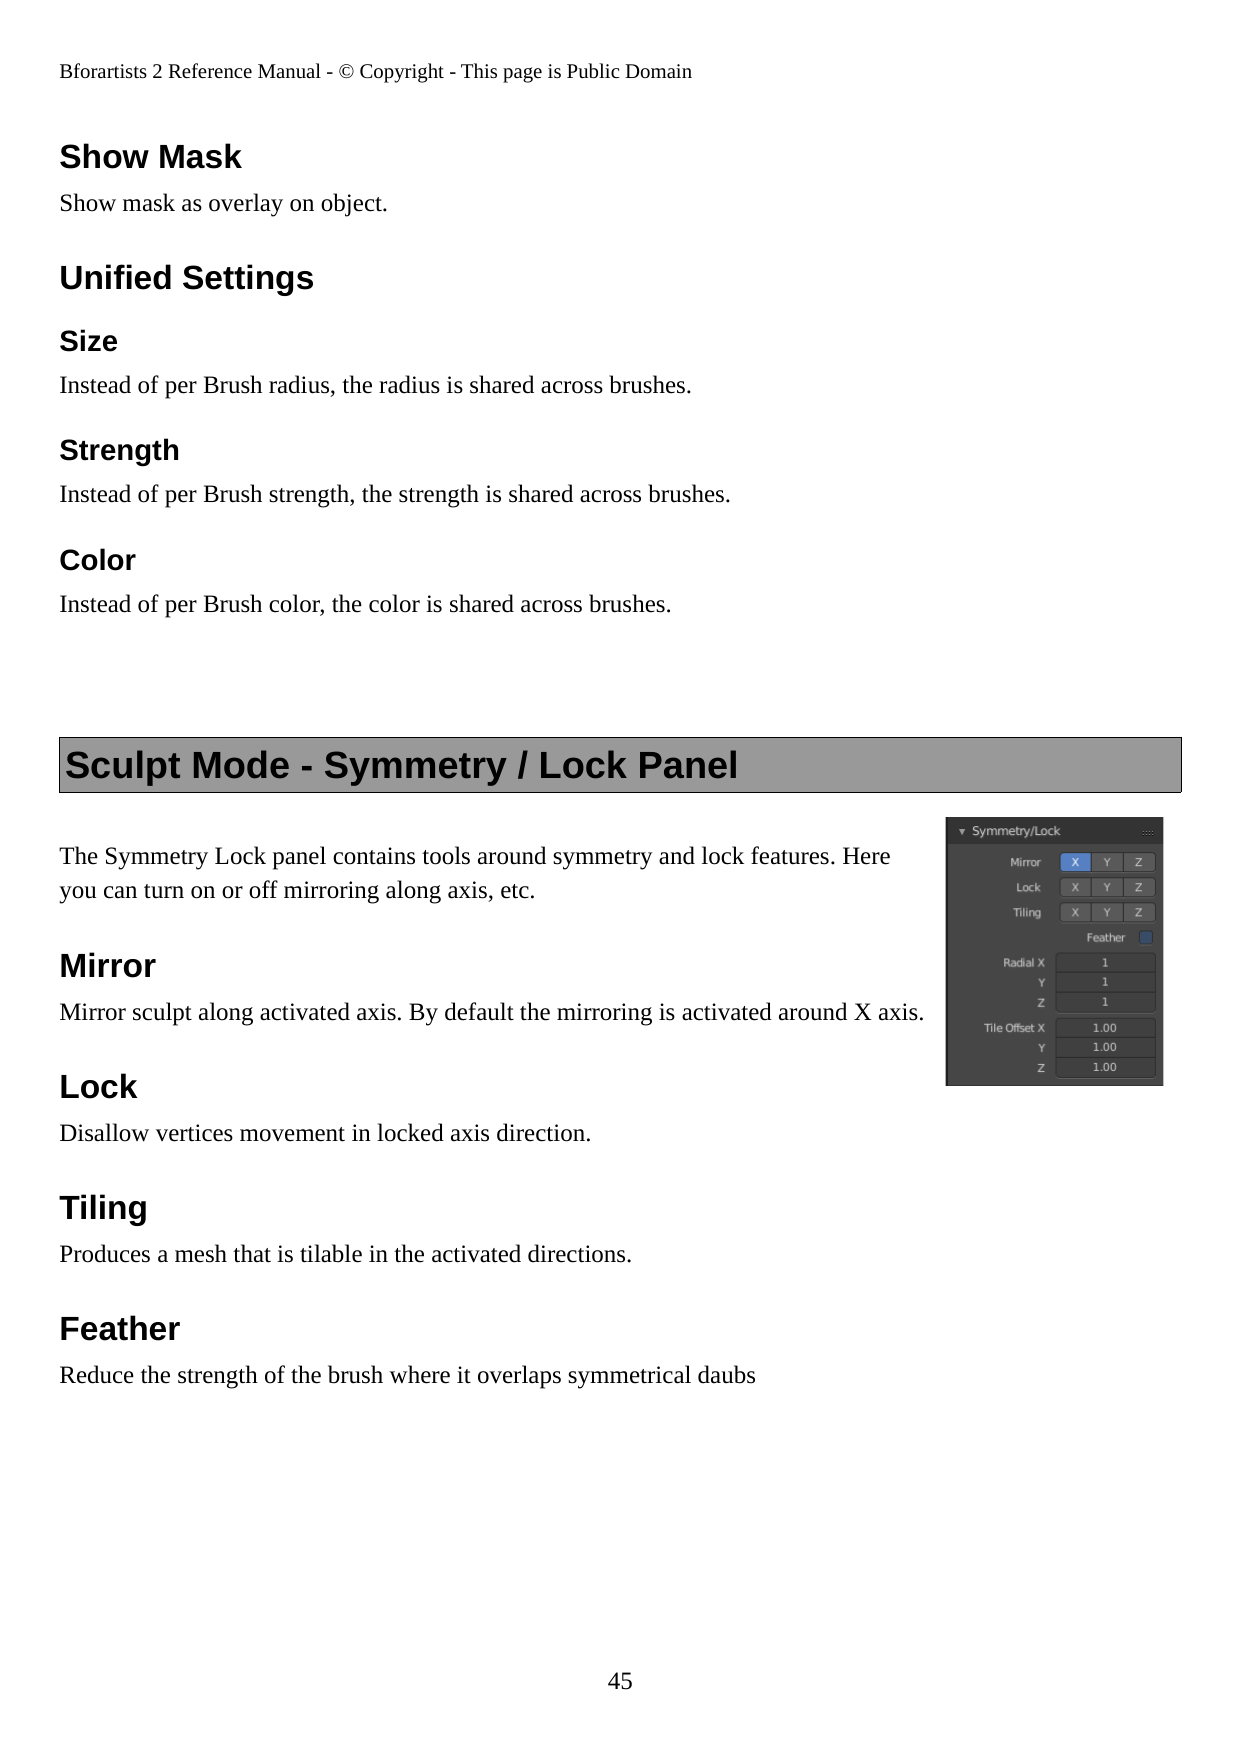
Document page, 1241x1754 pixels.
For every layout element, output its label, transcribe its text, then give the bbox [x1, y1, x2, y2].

text Produces a mesh that is tilable in the activated directions. [59, 1239, 1181, 1267]
text Show mask as overlay on object. [59, 188, 1181, 217]
subtitle Lock [59, 1066, 1181, 1105]
subtitle Size [59, 323, 1181, 357]
subtitle Strength [59, 433, 1181, 467]
subtitle Mirror [59, 945, 945, 984]
text The Symmetry Lock panel contains tools around symmetry and lock features. Here you can turn on or off mirroring along axis, etc. [59, 841, 945, 904]
subtitle Tiling [59, 1187, 1181, 1226]
subtitle Unified Settings [59, 258, 1181, 296]
subtitle Color [59, 543, 1181, 577]
text Instead of per Brush radius, the radius is shared across brushes. [59, 370, 1181, 398]
subtitle Show Mask [59, 137, 1181, 175]
text Disallow vertices movement in locked axis direction. [59, 1118, 1181, 1146]
text Instead of per Brush color, the color is shared across brushes. [59, 589, 1181, 618]
text Reduce the strength of the brush where it overlaps symmetrical daubs [59, 1360, 1181, 1388]
text Instead of per Brush strength, the strength is shared across brushes. [59, 479, 1181, 508]
picture [945, 817, 1164, 1086]
subtitle [1164, 945, 1181, 984]
table_header Sculpt Mode - Symmetry / Lock Panel [60, 738, 1181, 792]
subtitle Feather [59, 1308, 1181, 1347]
text Mirror sculpt along activated axis. By default the mirroring is activated around X axis. [59, 997, 945, 1025]
